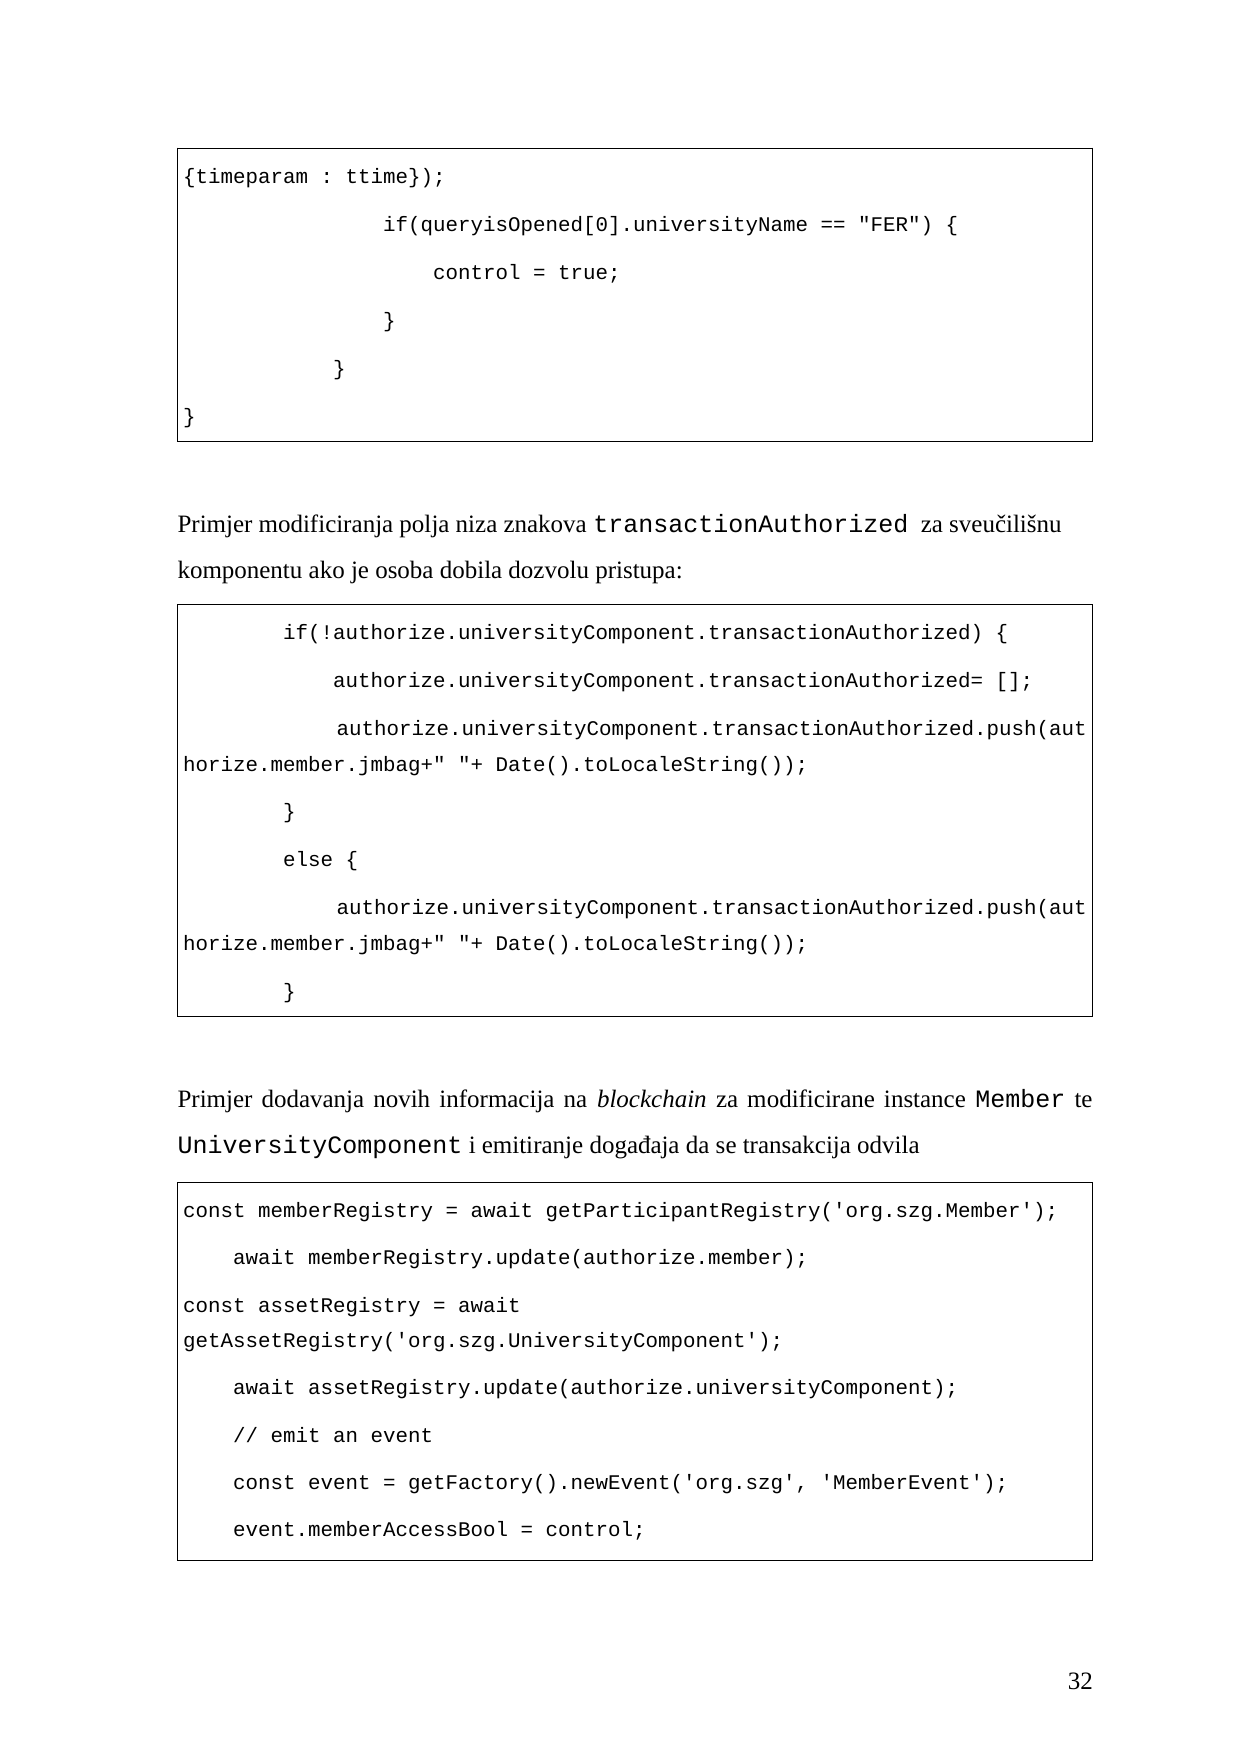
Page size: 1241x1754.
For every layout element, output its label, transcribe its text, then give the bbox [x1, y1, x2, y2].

text Primjer dodavanja novih informacija na blockchain za modificirane instance Member te UniversityComponent i emitiranje događaja da se transakcija odvila [177, 1084, 1092, 1161]
table_header const memberRegistry = await getParticipantRegistry('org.szg.Member'); await memberRegistry.update(authorize.member); const assetRegistry = await getAssetRegistry('org.szg.UniversityComponent'); await assetRegistry.update(authorize.universityComponent); // emit an event const event = getFactory().newEvent('org.szg', 'MemberEvent'); event.memberAccessBool = control; [178, 1183, 1092, 1560]
table_header if(!authorize.universityComponent.transactionAuthorized) { authorize.universityComponent.transactionAuthorized= []; authorize.universityComponent.transactionAuthorized.push(authorize.member.jmbag+" "+ Date().toLocaleString()); } else { authorize.universityComponent.transactionAuthorized.push(authorize.member.jmbag+" "+ Date().toLocaleString()); } [178, 605, 1092, 1016]
table_header {timeparam : ttime}); if(queryisOpened[0].universityName == "FER") { control = true; } } } [178, 149, 1092, 441]
text Primjer modificiranja polja niza znakova transactionAuthorized za sveučilišnu komponentu ako je osoba dobila dozvolu pristupa: [177, 509, 1092, 583]
